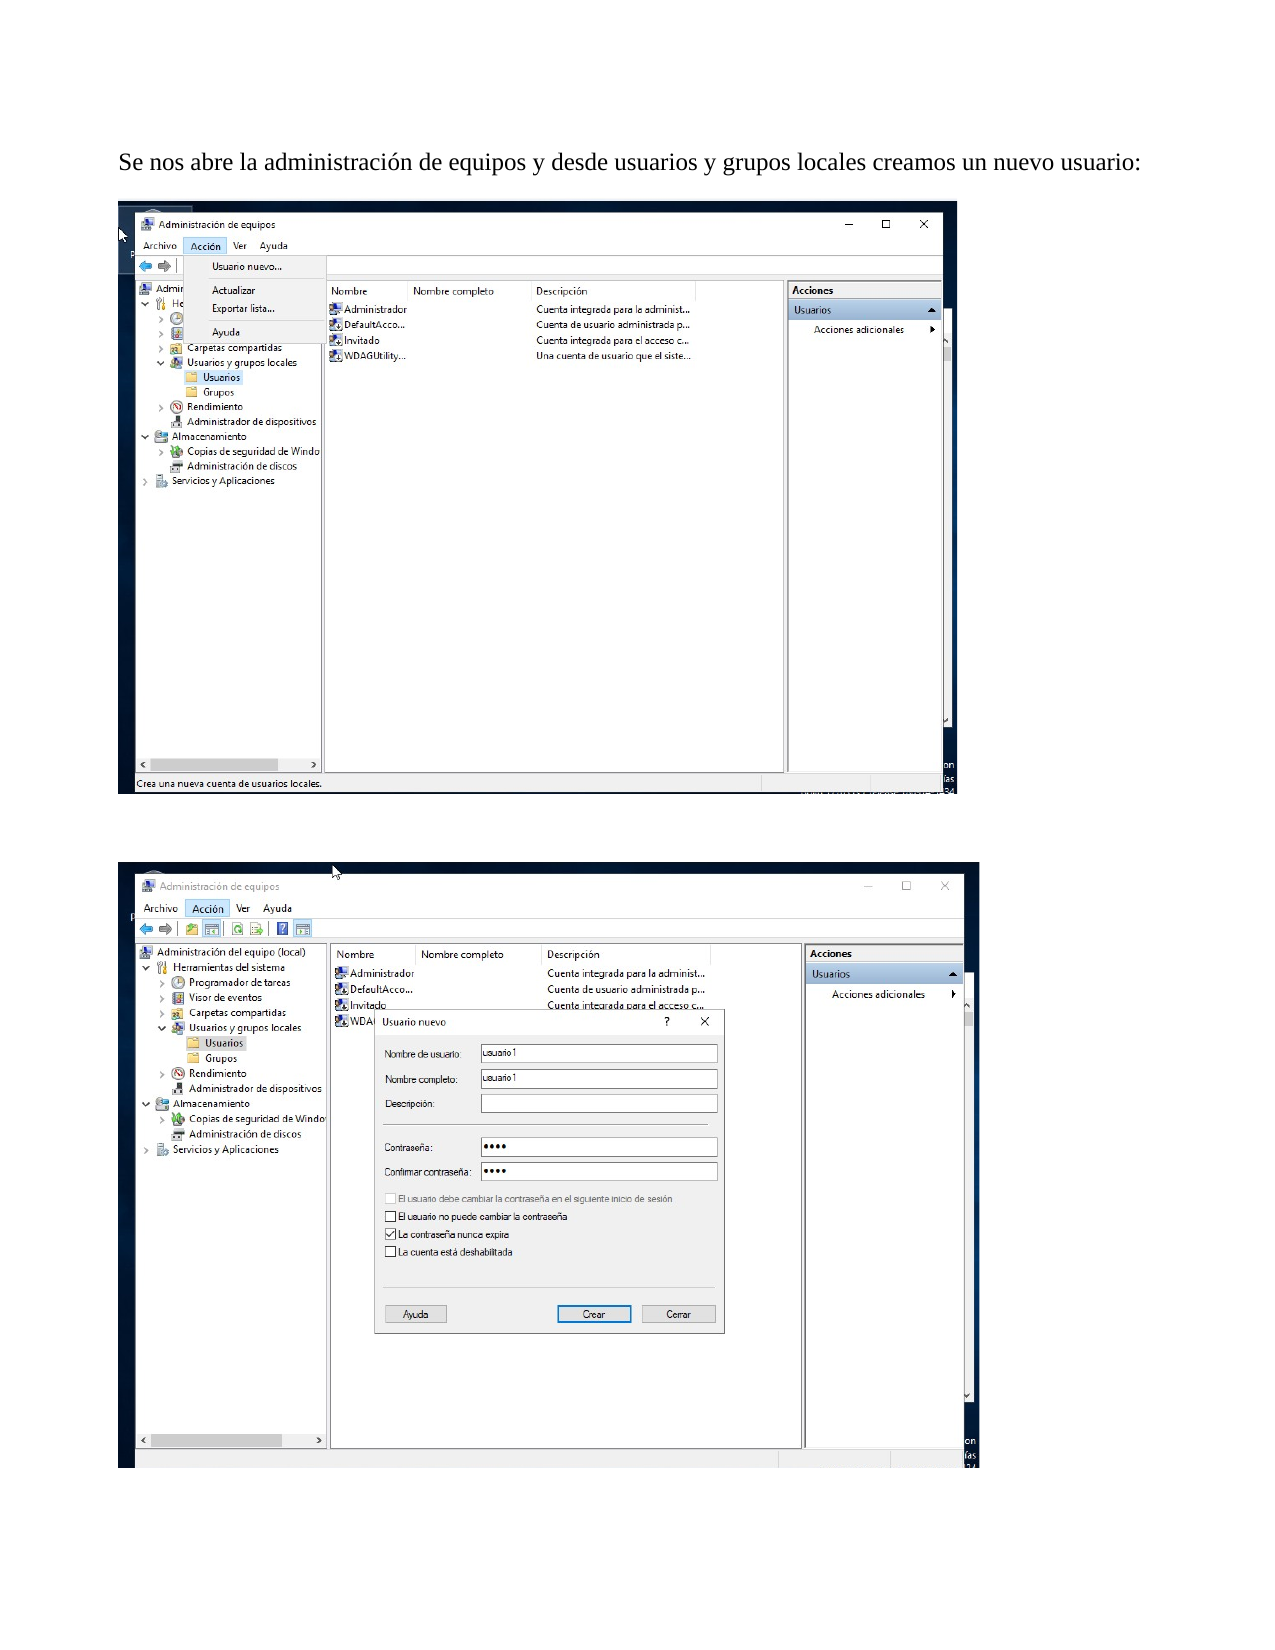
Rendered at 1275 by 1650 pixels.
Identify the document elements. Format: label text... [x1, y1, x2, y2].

text Se nos abre la administración de equipos y desde usuarios y grupos locales creamos un nuevo usuario: [118, 147, 1157, 176]
picture [118, 862, 980, 1468]
picture [118, 197, 958, 794]
